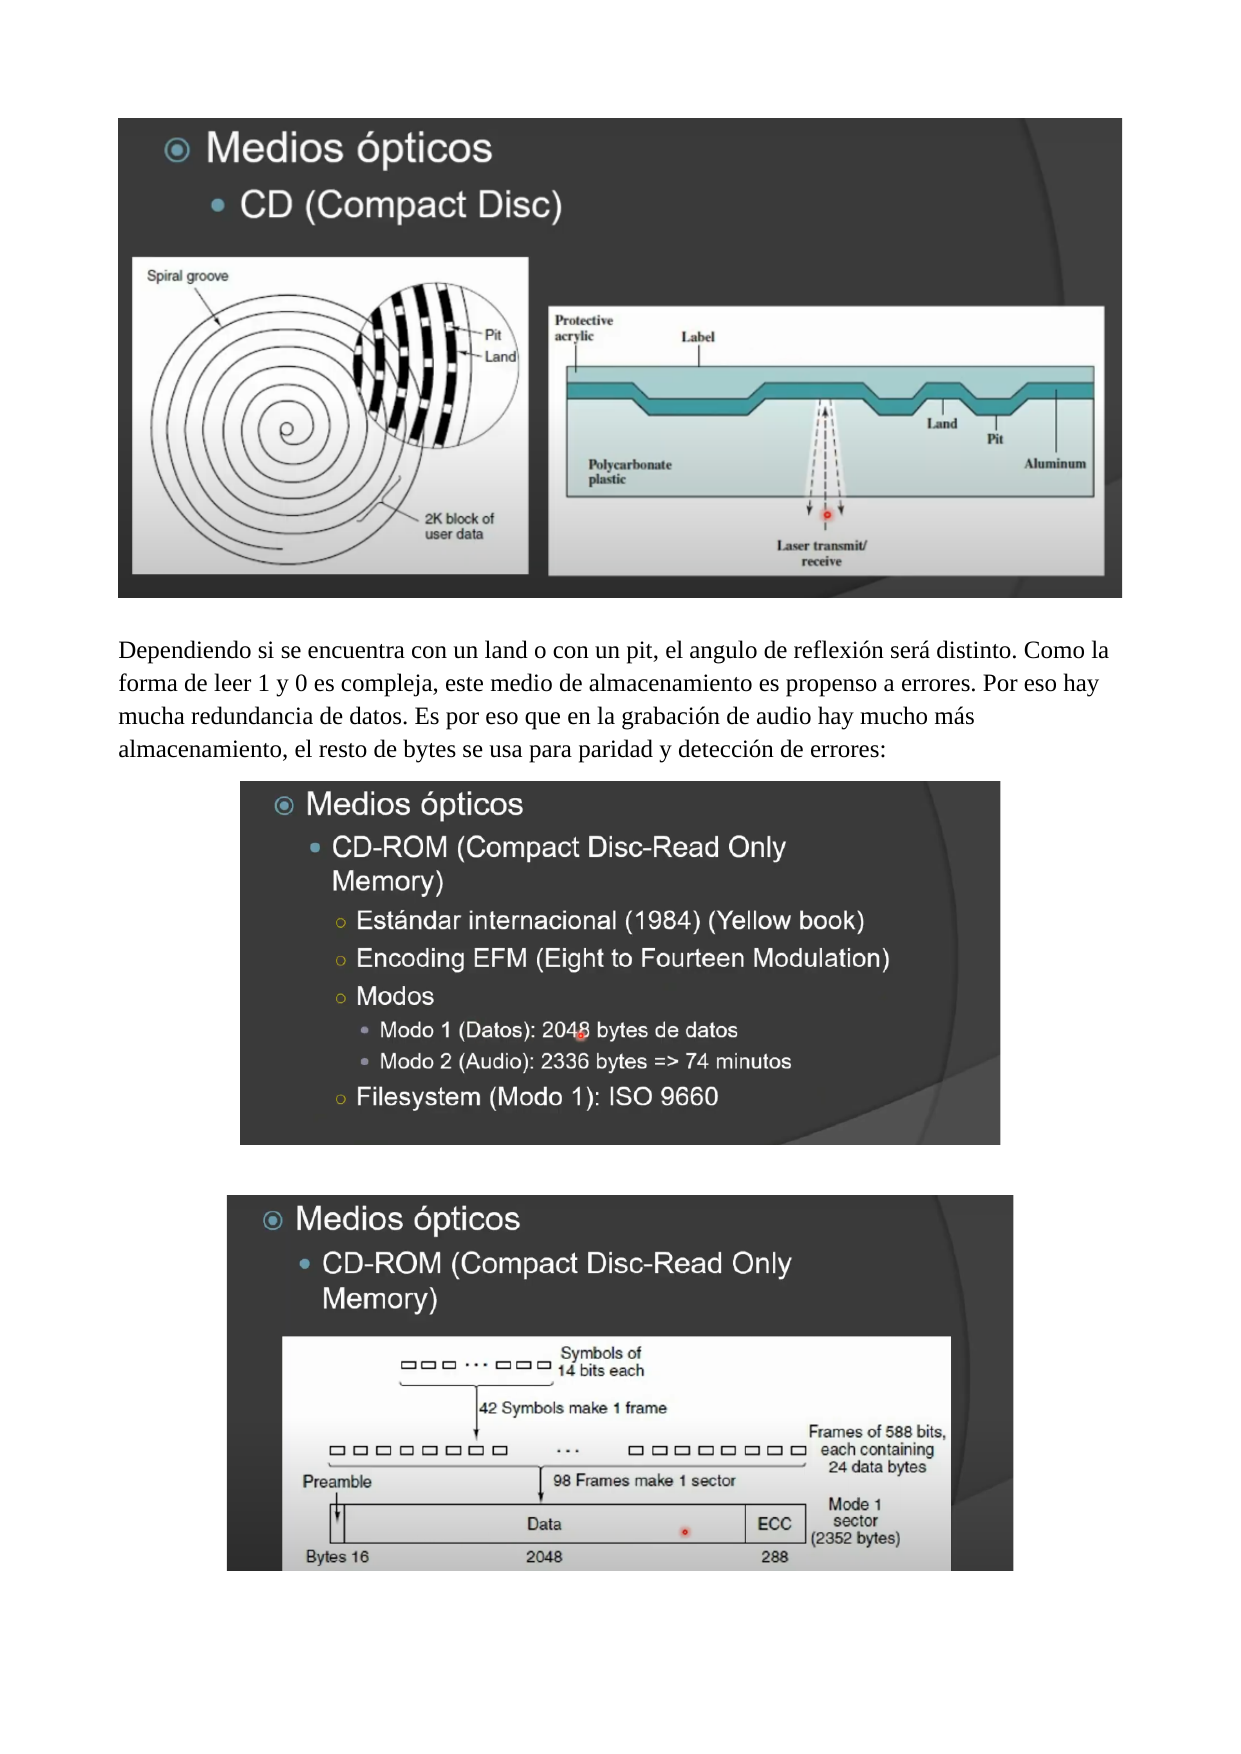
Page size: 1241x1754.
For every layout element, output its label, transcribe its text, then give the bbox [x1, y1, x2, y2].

picture [118, 118, 1123, 598]
picture [240, 781, 1001, 1145]
picture [226, 1195, 1014, 1571]
text Dependiendo si se encuentra con un land o con un pit, el angulo de reflexión será distinto. Como la forma de leer 1 y 0 es compleja, este medio de almacenamiento es propenso a errores. Por eso hay mucha redundancia de datos. Es por eso que en la grabación de audio hay mucho más almacenamiento, el resto de bytes se usa para paridad y detección de errores: [118, 598, 1122, 762]
